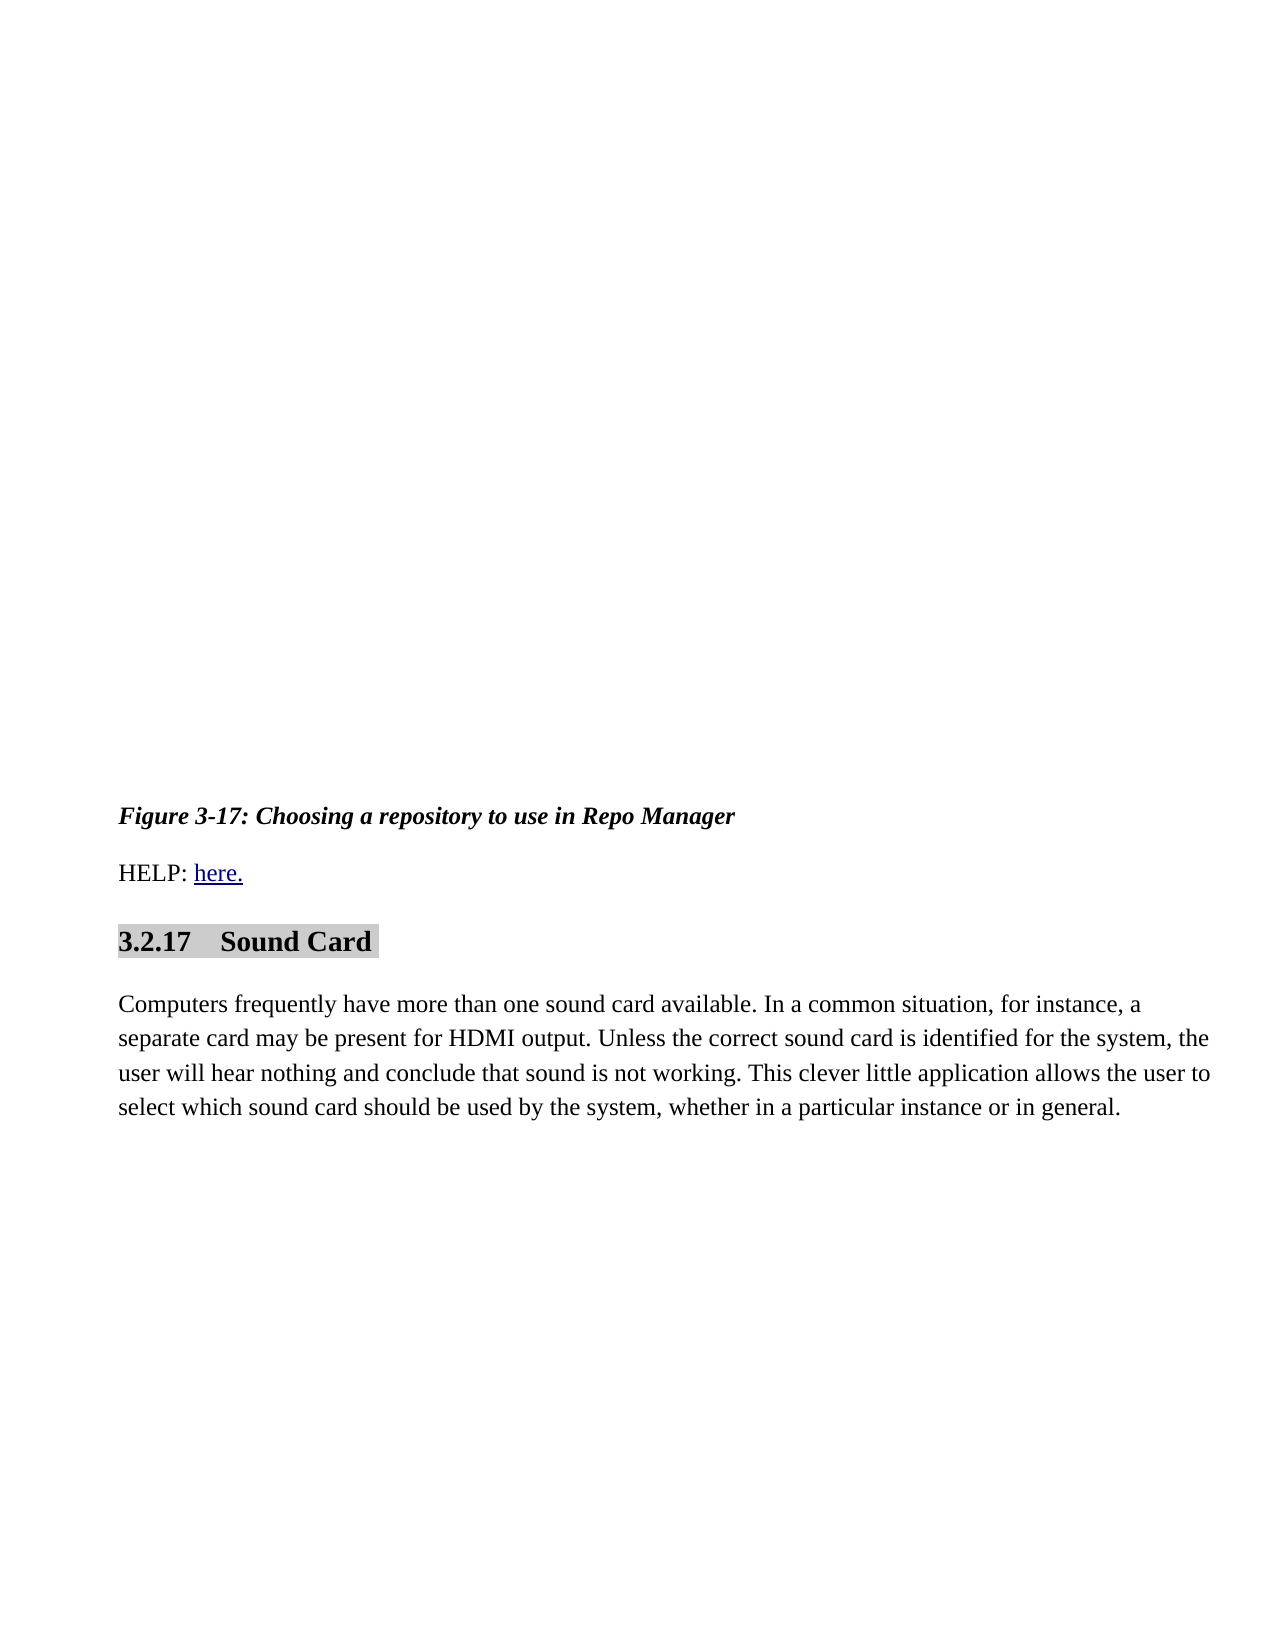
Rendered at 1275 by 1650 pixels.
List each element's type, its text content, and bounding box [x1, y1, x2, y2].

text Computers frequently have more than one sound card available. In a common situation, for instance, a separate card may be present for HDMI output. Unless the correct sound card is identified for the system, the user will hear nothing and conclude that sound is not working. This clever little application allows the user to select which sound card should be used by the system, whether in a particular instance or in general. [118, 989, 1216, 1121]
text Figure 3-17: Choosing a repository to use in Repo Manager [118, 801, 1216, 830]
text HELP: here. [118, 858, 1216, 887]
subtitle 3.2.17 Sound Card [379, 924, 1216, 958]
